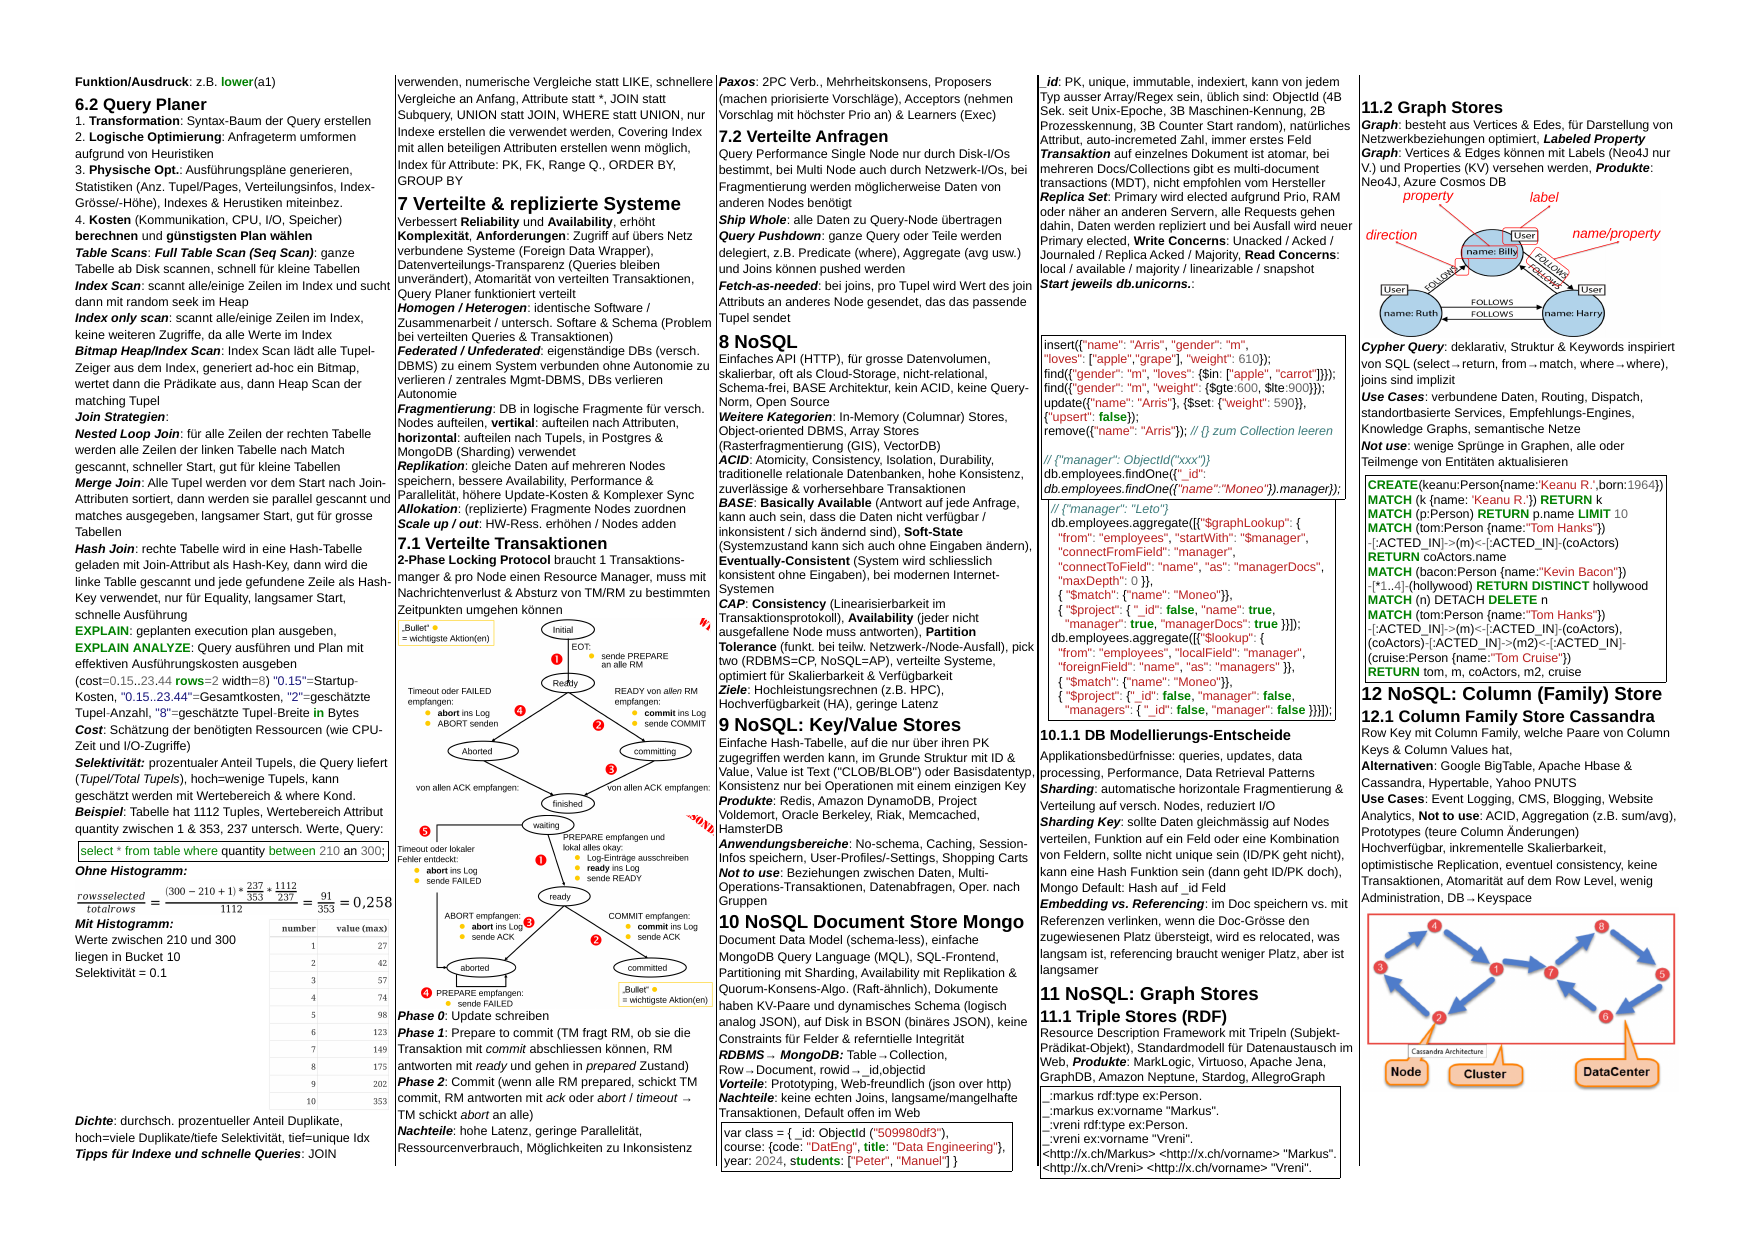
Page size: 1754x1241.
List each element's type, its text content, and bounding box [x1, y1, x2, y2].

text Table Scans: Full Table Scan (Seq Scan): ganze Tabelle ab Disk scannen, schnell für kleine Tabellen [75, 245, 393, 276]
text "from": "employees", "localField": "manager", [1051, 646, 1332, 660]
text Nachteile: keine echten Joins, langsame/mangelhafte Transaktionen, Default offen im Web [718, 1091, 1035, 1120]
text course: {code: "DatEng", title: "Data Engineering"}, [724, 1140, 1009, 1154]
text Applikationsbedürfnisse: queries, updates, data processing, Performance, Data Retrieval Patterns [1040, 749, 1357, 780]
text "from": "employees", "startWith": "$manager", [1051, 531, 1332, 545]
text Dichte: durchsch. prozentueller Anteil Duplikate, hoch=viele Duplikate/tiefe Selektivität, tief=unique Idx [75, 1114, 393, 1145]
text Embedding vs. Referencing: im Doc speichern vs. mit Referenzen verlinken, wenn die Doc-Grösse den zugewiesenen Platz übersteigt, wird es relocated, was langsam ist, referencing braucht weniger Platz, aber ist langsamer [1040, 897, 1357, 977]
text Start jeweils db.unicorns.: [1040, 276, 1357, 291]
text Not to use: Beziehungen zwischen Daten, Multi-Operations-Transaktionen, Datenabfragen, Oper. nach Gruppen [718, 865, 1035, 908]
text Graph: besteht aus Vertices & Edes, für Darstellung von Netzwerkbeziehungen optimiert, Labeled Property Graph: Vertices & Edges können mit Labels (Neo4J nur V.) und Properties (KV) versehen werden, Produkte: Neo4J, Azure Cosmos DB [1361, 117, 1679, 189]
text Paxos: 2PC Verb., Mehrheitskonsens, Proposers (machen priorisierte Vorschläge), Acceptors (nehmen Vorschlag mit höchster Prio an) & Learners (Exec) [718, 75, 1035, 122]
text Replica Set: Primary wird elected aufgrund Prio, RAM oder näher an anderen Servern, alle Requests gehen dahin, Daten werden repliziert und bei Ausfall wird neuer Primary elected, Write Concerns: Unacked / Acked / Journaled / Replica Acked / Majority, Read Concerns: local / available / majority / linearizable / snapshot [1040, 190, 1357, 276]
text 2. Logische Optimierung: Anfrageterm umformen aufgrund von Heuristiken [75, 130, 393, 161]
subtitle DB Modellierungs-Entscheide [1040, 337, 1357, 743]
text "foreignField": "name", "as": "managers" }}, [1051, 660, 1332, 674]
text Bitmap Heap/Index Scan: Index Scan lädt alle Tupel-Zeiger aus dem Index, generiert ad-hoc ein Bitmap, wertet dann die Prädikate aus, dann Heap Scan der matching Tupel [75, 344, 393, 408]
text "managers": { "_id": false, "manager": false }}}]); [1051, 703, 1332, 717]
text insert({"name": "Arris", "gender": "m", [1044, 338, 1342, 352]
text { "$match": {"name": "Moneo"}}, [1051, 588, 1332, 602]
text _:markus rdf:type ex:Person. [1042, 1089, 1337, 1103]
text -[:ACTED_IN]->(m)<-[:ACTED_IN]-(coActors), [1368, 622, 1663, 636]
text Row Key mit Column Family, welche Paare von Column Keys & Column Values hat, [1361, 726, 1679, 757]
text Document Data Model (schema-less), einfache MongoDB Query Language (MQL), SQL-Frontend, Partitioning mit Sharding, Availability mit Replikation & Quorum-Konsens-Algo. (Raft-ähnlich), Dokumente haben KV-Paare und dynamisches Schema (logisch analog JSON), auf Disk in BSON (binäres JSON), keine Constraints für Felder & referntielle Integrität [718, 933, 1035, 1046]
text Beispiel: Tabelle hat 1112 Tuples, Wertebereich Attribut quantity zwischen 1 & 353, 237 untersch. Werte, Query: [75, 805, 393, 836]
text Query Pushdown: ganze Query oder Teile werden delegiert, z.B. Predicate (where), Aggregate (avg usw.) und Joins können pushed werden [718, 229, 1035, 276]
text find({"gender": "m", "loves": {$in: ["apple", "carrot"]}}); [1044, 366, 1342, 381]
text Verbessert Reliability und Availability, erhöht Komplexität, Anforderungen: Zugriff auf übers Netz verbundene Systeme (Foreign Data Wrapper), Datenverteilungs-Transparenz (Queries bleiben unverändert), Atomarität von verteilten Transaktionen, Query Planer funktioniert verteilt [397, 215, 714, 301]
text Join Strategien: [75, 410, 393, 424]
text Not use: wenige Sprünge in Graphen, alle oder Teilmenge von Entitäten aktualisieren [1361, 438, 1679, 469]
text Weitere Kategorien: In-Memory (Columnar) Stores, Object-oriented DBMS, Array Stores (Rasterfragmentierung (GIS), VectorDB) [718, 409, 1035, 453]
text Produkte: Redis, Amazon DynamoDB, Project Voldemort, Oracle Berkeley, Riak, Memcached, HamsterDB [718, 793, 1035, 836]
subtitle DB Modellierungs-Entscheide [1042, 336, 1345, 499]
text Resource Description Framework mit Tripeln (Subjekt-Prädikat-Objekt), Standardmodell für Datenaustausch im Web, Produkte: MarkLogic, Virtuoso, Apache Jena, GraphDB, Amazon Neptune, Stardog, AllegroGraph [1040, 1026, 1357, 1083]
text MATCH (tom:Person {name:"Tom Hanks"}) [1368, 521, 1663, 536]
text Federated / Unfederated: eigenständige DBs (versch. DBMS) zu einem System verbunden ohne Autonomie zu verlieren / zentrales Mgmt-DBMS, DBs verlieren Autonomie [397, 344, 714, 402]
subtitle Verteilte Anfragen [718, 127, 1035, 146]
picture [75, 879, 393, 915]
text var class = { _id: ObjectId ("509980df3"), [724, 1125, 1009, 1140]
text <http://x.ch/Vreni> <http://x.ch/vorname> "Vreni". [1042, 1161, 1337, 1175]
text MATCH (p:Person) RETURN p.name LIMIT 10 [1368, 507, 1663, 521]
text Sharding Key: sollte Daten gleichmässig auf Nodes verteilen, Funktion auf ein Feld oder eine Kombination von Feldern, sollte nicht unique sein (ID/PK geht nicht), kann eine Hash Funktion sein (dann geht ID/PK doch), Mongo Default: Hash auf _id Feld [1040, 815, 1357, 895]
text Selektivität: prozentualer Anteil Tupels, die Query liefert (Tupel/Total Tupels), hoch=wenige Tupels, kann geschätzt werden mit Wertebereich & where Kond. [75, 755, 393, 803]
text Cost: Schätzung der benötigten Ressourcen (wie CPU-Zeit und I/O-Zugriffe) [75, 722, 393, 753]
text Homogen / Heterogen: identische Software / Zusammenarbeit / untersch. Softare & Schema (Problem bei verteilten Queries & Transaktionen) [397, 301, 714, 344]
text Vorteile: Prototyping, Web-freundlich (json over http) [718, 1077, 1035, 1091]
subtitle Verteilte Transaktionen [397, 534, 714, 553]
text Replikation: gleiche Daten auf mehreren Nodes speichern, bessere Availability, Performance & Parallelität, höhere Update-Kosten & Komplexer Sync [397, 459, 714, 502]
text Index only scan: scannt alle/einige Zeilen im Index, keine weiteren Zugriffe, da alle Werte im Index [75, 311, 393, 342]
text (coActors)-[:ACTED_IN]->(m2)<-[:ACTED_IN]- [1368, 636, 1663, 651]
text (cruise:Person {name:"Tom Cruise"}) [1368, 651, 1663, 665]
text MATCH (bacon:Person {name:"Kevin Bacon"}) [1368, 564, 1663, 579]
text MATCH (k {name: 'Keanu R.'}) RETURN k [1368, 492, 1663, 507]
subtitle Verteilte & replizierte Systeme [397, 193, 714, 215]
subtitle Triple Stores (RDF) [1040, 1007, 1357, 1026]
text Anwendungsbereiche: No-schema, Caching, Session-Infos speichern, User-Profiles/-Settings, Shopping Carts [718, 836, 1035, 865]
text { "$project": {"_id": false, "manager": false, [1051, 689, 1332, 703]
text Ohne Histogramm: [75, 838, 393, 877]
text db.employees.findOne({"_id": [1044, 467, 1342, 481]
text ACID: Atomicity, Consistency, Isolation, Durability, traditionelle relationale Datenbanken, hohe Konsistenz, zuverlässige & vorhersehbare Transaktionen [718, 453, 1035, 496]
text Fetch-as-needed: bei joins, pro Tupel wird Wert des join Attributs an anderes Node gesendet, das das passende Tupel sendet [718, 278, 1035, 325]
text { "$project": { "_id": false, "name": true, [1051, 602, 1332, 617]
text Allokation: (replizierte) Fragmente Nodes zuordnen [397, 502, 714, 517]
picture [268, 918, 389, 1111]
text "manager": true, "managerDocs": true }}]); [1051, 617, 1332, 631]
text Phase 1: Prepare to commit (TM fragt RM, ob sie die Transaktion mit commit abschliessen können, RM antworten mit ready und gehen in prepared Zustand) [397, 1025, 714, 1072]
text RETURN coActors.name [1368, 550, 1663, 564]
text <http://x.ch/Markus> <http://x.ch/vorname> "Markus". [1042, 1146, 1337, 1161]
subtitle NoSQL: Key/Value Stores [718, 714, 1035, 736]
text db.employees.aggregate([{"$lookup": { [1051, 631, 1332, 646]
text Einfaches API (HTTP), für grosse Datenvolumen, skalierbar, oft als Cloud-Storage, nicht-relational, Schema-frei, BASE Architektur, kein ACID, keine Query-Norm, Open Source [718, 352, 1035, 409]
text -[*1..4]-(hollywood) RETURN DISTINCT hollywood [1368, 579, 1663, 593]
text Werte zwischen 210 und 300 [75, 933, 268, 947]
text RDBMS→ MongoDB: Table→Collection, Row→Document, rowid→_id,objectid [718, 1048, 1035, 1077]
picture [1362, 907, 1679, 1092]
text "loves": ["apple","grape"], "weight": 610}); [1044, 352, 1342, 366]
text MATCH (n) DETACH DELETE n [1368, 593, 1663, 607]
text Nachteile: hohe Latenz, geringe Parallelität, Ressourcenverbrauch, Möglichkeiten zu Inkonsistenz [397, 1124, 714, 1155]
text verwenden, numerische Vergleiche statt LIKE, schnellere Vergleiche an Anfang, Attribute statt *, JOIN statt Subquery, UNION statt JOIN, WHERE statt UNION, nur Indexe erstellen die verwendet werden, Covering Index mit allen beteiligen Attributen erstellen wenn möglich, Index für Attribute: PK, FK, Range Q., ORDER BY, GROUP BY [397, 75, 714, 188]
text Einfache Hash-Tabelle, auf die nur über ihren PK zugegriffen werden kann, im Grunde Struktur mit ID & Value, Value ist Text ("CLOB/BLOB") oder Basisdatentyp, Konsistenz nur bei Operationen mit einem einzigen Key [718, 736, 1035, 793]
text 2-Phase Locking Protocol braucht 1 Transaktions-manger & pro Node einen Resource Manager, muss mit Nachrichtenverlust & Absturz von TM/RM zu bestimmten Zeitpunkten umgehen können [397, 553, 714, 617]
text Nested Loop Join: für alle Zeilen der rechten Tabelle werden alle Zeilen der linken Tabelle nach Match gescannt, schneller Start, gut für kleine Tabellen [75, 426, 393, 473]
text Ziele: Hochleistungsrechnen (z.B. HPC), Hochverfügbarkeit (HA), geringe Latenz [718, 683, 1035, 711]
subtitle NoSQL: Graph Stores [1040, 982, 1357, 1004]
text Ship Whole: alle Daten zu Query-Node übertragen [718, 212, 1035, 227]
text "connectFromField": "manager", [1051, 545, 1332, 559]
picture [397, 618, 714, 1009]
text year: 2024, students: ["Peter", "Manuel"] } [724, 1154, 1009, 1168]
text Transaktion auf einzelnes Dokument ist atomar, bei mehreren Docs/Collections gibt es multi-document transactions (MDT), nicht empfohlen vom Hersteller [1040, 147, 1357, 190]
text Fragmentierung: DB in logische Fragmente für versch. Nodes aufteilen, vertikal: aufteilen nach Attributen, horizontal: aufteilen nach Tupels, in Postgres & MongoDB (Sharding) verwendet [397, 402, 714, 459]
text 1. Transformation: Syntax-Baum der Query erstellen [75, 113, 393, 128]
text {"upsert": false}); [1044, 409, 1342, 424]
text 3. Physische Opt.: Ausführungspläne generieren, Statistiken (Anz. Tupel/Pages, Verteilungsinfos, Index-Grösse/-Höhe), Indexes & Herustiken miteinbez. [75, 163, 393, 210]
text 4. Kosten (Kommunikation, CPU, I/O, Speicher) berechnen und günstigsten Plan wählen [75, 212, 393, 243]
subtitle Column Family Store Cassandra [1361, 707, 1679, 726]
text Query Performance Single Node nur durch Disk-I/Os bestimmt, bei Multi Node auch durch Netzwerk-I/Os, bei Fragmentierung werden möglicherweise Daten von anderen Nodes benötigt [718, 146, 1035, 210]
text MATCH (tom:Person {name:"Tom Hanks"}) [1368, 607, 1663, 622]
text Hash Join: rechte Tabelle wird in eine Hash-Tabelle geladen mit Join-Attribut als Hash-Key, dann wird die linke Tablle gescannt und jede gefundene Zeile als Hash-Key verwendet, nur für Equality, langsamer Start, schnelle Ausführung [75, 541, 393, 622]
text BASE: Basically Available (Antwort auf jede Anfrage, kann auch sein, dass die Daten nicht verfügbar / inkonsistent / sich ändernd sind), Soft-State (Systemzustand kann sich auch ohne Eingaben ändern), Eventually-Consistent (System wird schliesslich konsistent ohne Eingaben), bei modernen Internet-Systemen [718, 496, 1035, 596]
subtitle NoSQL: Column (Family) Store [1361, 474, 1679, 704]
text // {"manager": ObjectId("xxx")} [1044, 453, 1342, 467]
text { "$match": {"name": "Moneo"}}, [1051, 674, 1332, 689]
text db.employees.aggregate([{"$graphLookup": { [1051, 516, 1332, 531]
text _id: PK, unique, immutable, indexiert, kann von jedem Typ ausser Array/Regex sein, üblich sind: ObjectId (4B Sek. seit Unix-Epoche, 3B Maschinen-Kennung, 2B Prozesskennung, 3B Counter Start random), natürliches Attribut, auto-incremeted Zahl, immer erstes Feld [1040, 75, 1357, 147]
text Merge Join: Alle Tupel werden vor dem Start nach Join-Attributen sortiert, dann werden sie parallel gescannt und matches ausgegeben, langsamer Start, gut für grosse Tabellen [75, 476, 393, 539]
text liegen in Bucket 10 [75, 949, 268, 964]
text find({"gender": "m", "weight": {$gte:600, $lte:900}}); [1044, 381, 1342, 395]
text Index Scan: scannt alle/einige Zeilen im Index und sucht dann mit random seek im Heap [75, 278, 393, 309]
text Sharding: automatische horizontale Fragmentierung & Verteilung auf versch. Nodes, reduziert I/O [1040, 782, 1357, 813]
text Alternativen: Google BigTable, Apache Hbase & Cassandra, Hypertable, Yahoo PNUTS [1361, 759, 1679, 790]
text Phase 0: Update schreiben [397, 1009, 714, 1023]
subtitle DB Modellierungs-Entscheide [1049, 500, 1335, 720]
text (cost=0.15..23.44 rows=2 width=8) "0.15"=Startup-Kosten, "0.15..23.44"=Gesamtkosten, "2"=geschätzte Tupel-Anzahl, "8"=geschätzte Tupel-Breite in Bytes [75, 673, 393, 720]
text Mit Histogramm: [75, 915, 393, 931]
text CREATE(keanu:Person{name:'Keanu R.',born:1964}) [1368, 478, 1663, 492]
text Phase 2: Commit (wenn alle RM prepared, schickt TM commit, RM antworten mit ack oder abort / timeout → TM schickt abort an alle) [397, 1074, 714, 1122]
text Use Cases: verbundene Daten, Routing, Dispatch, standortbasierte Services, Empfehlungs-Engines, Knowledge Graphs, semantische Netze [1361, 389, 1679, 436]
text remove({"name": "Arris"}); // {} zum Collection leeren [1044, 424, 1342, 438]
text Cypher Query: deklarativ, Struktur & Keywords inspiriert von SQL (select→return, from→match, where→where), joins sind implizit [1361, 189, 1679, 387]
text _:markus ex:vorname "Markus". [1042, 1103, 1337, 1118]
text EXPLAIN: geplanten execution plan ausgeben, EXPLAIN ANALYZE: Query ausführen und Plan mit effektiven Ausführungskosten ausgeben [75, 624, 393, 671]
text "connectToField": "name", "as": "managerDocs", [1051, 559, 1332, 574]
text _:vreni ex:vorname "Vreni". [1042, 1132, 1337, 1146]
subtitle NoSQL [718, 330, 1035, 352]
picture [1364, 190, 1662, 338]
text RETURN tom, m, coActors, m2, cruise [1368, 665, 1663, 679]
text Scale up / out: HW-Ress. erhöhen / Nodes adden [397, 517, 714, 531]
text db.employees.findOne({"name":"Moneo"}).manager}); [1044, 481, 1342, 496]
text // {"manager": "Leto"} [1051, 502, 1332, 516]
text Hochverfügbar, inkrementelle Skalierbarkeit, optimistische Replication, eventuel consistency, keine Transaktionen, Atomarität auf dem Row Level, wenig Administration, DB→Keyspace [1361, 841, 1679, 905]
text Tipps für Indexe und schnelle Queries: JOIN [75, 1147, 393, 1161]
text "maxDepth": 0 }}, [1051, 574, 1332, 588]
text Funktion/Ausdruck: z.B. lower(a1) [75, 75, 393, 89]
text _:vreni rdf:type ex:Person. [1042, 1118, 1337, 1132]
subtitle Graph Stores [1361, 98, 1679, 117]
text select * from table where quantity between 210 an 300; [80, 844, 385, 858]
text update({"name": "Arris"}, {$set: {"weight": 590}}, [1044, 395, 1342, 409]
subtitle Query Planer [75, 94, 393, 113]
text -[:ACTED_IN]->(m)<-[:ACTED_IN]-(coActors) [1368, 536, 1663, 550]
text Selektivität = 0.1 [75, 966, 268, 980]
subtitle NoSQL Document Store Mongo [718, 911, 1035, 933]
text CAP: Consistency (Linearisierbarkeit im Transaktionsprotokoll), Availability (jeder nicht ausgefallene Node muss antworten), Partition Tolerance (funkt. bei teilw. Netzwerk-/Node-Ausfall), pick two (RDBMS=CP, NoSQL=AP), verteilte Systeme, optimiert für Skalierbarkeit & Verfügbarkeit [718, 596, 1035, 683]
text Use Cases: Event Logging, CMS, Blogging, Website Analytics, Not to use: ACID, Aggregation (z.B. sum/avg), Prototypes (teure Column Änderungen) [1361, 792, 1679, 839]
